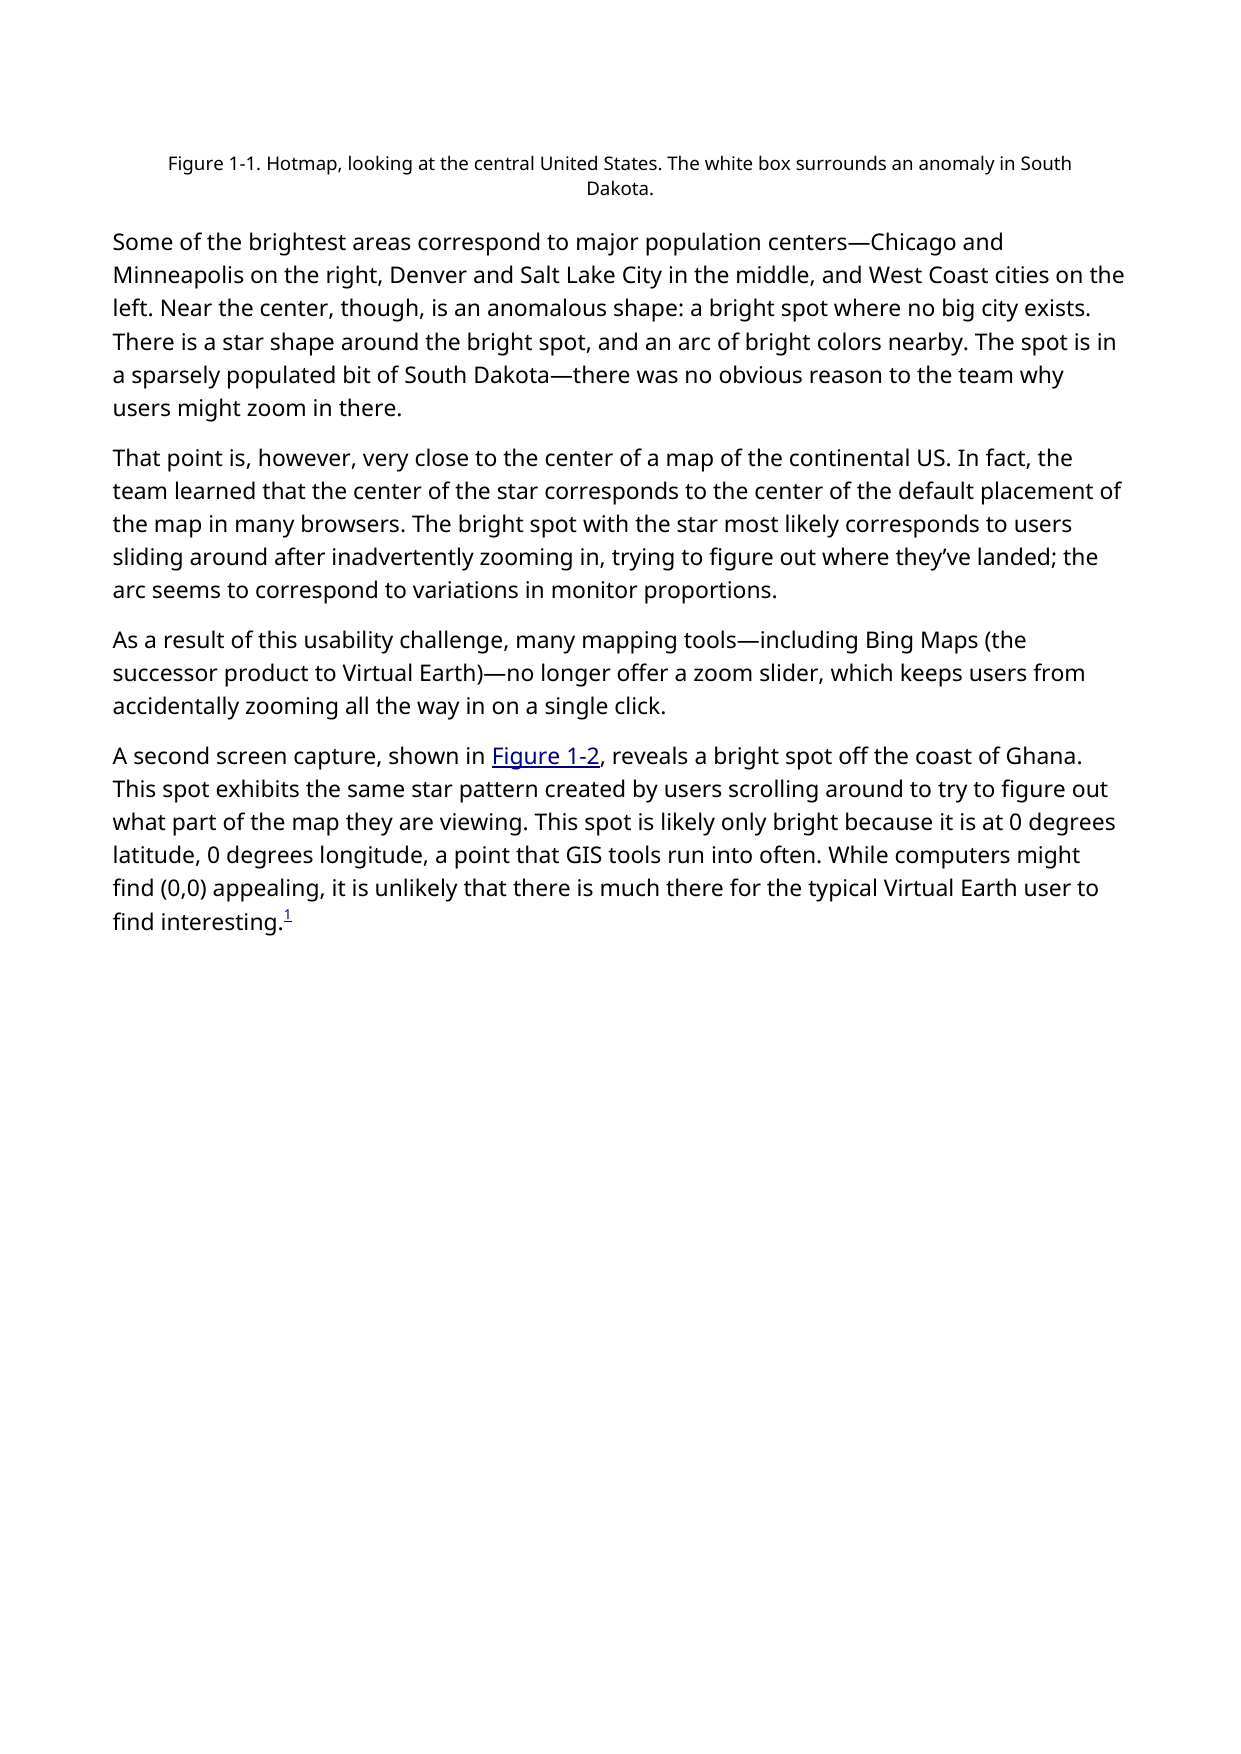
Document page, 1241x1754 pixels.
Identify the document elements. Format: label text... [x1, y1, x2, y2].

text As a result of this usability challenge, many mapping tools—including Bing Maps (the successor product to Virtual Earth)—no longer offer a zoom slider, which keeps users from accidentally zooming all the way in on a single click. [112, 624, 1128, 721]
text A second screen capture, shown in Figure 1-2, reveals a bright spot off the coast of Ghana. This spot exhibits the same star pattern created by users scrolling around to try to figure out what part of the map they are viewing. This spot is likely only bright because it is at 0 degrees latitude, 0 degrees longitude, a point that GIS tools run into often. While computers might find (0,0) appealing, it is unlikely that there is much there for the typical Virtual Earth user to find interesting.1 [112, 740, 1128, 937]
text Some of the brightest areas correspond to major population centers—Chicago and Minneapolis on the right, Denver and Salt Lake City in the middle, and West Coast cities on the left. Near the center, though, is an anomalous shape: a bright spot where no big city exists. There is a star shape around the bright spot, and an arc of bright colors nearby. The spot is in a sparsely populated bit of South Dakota—there was no obvious reason to the team why users might zoom in there. [112, 226, 1128, 423]
subtitle Figure 1-1. Hotmap, looking at the central United States. The white box surrounds an anomaly in South Dakota. [142, 150, 1098, 201]
text That point is, however, very close to the center of a map of the continental US. In fact, the team learned that the center of the star corresponds to the center of the default placement of the map in many browsers. The bright spot with the star most likely corresponds to users sliding around after inadvertently zooming in, trying to figure out where they’ve landed; the arc seems to correspond to variations in monitor proportions. [112, 441, 1128, 605]
